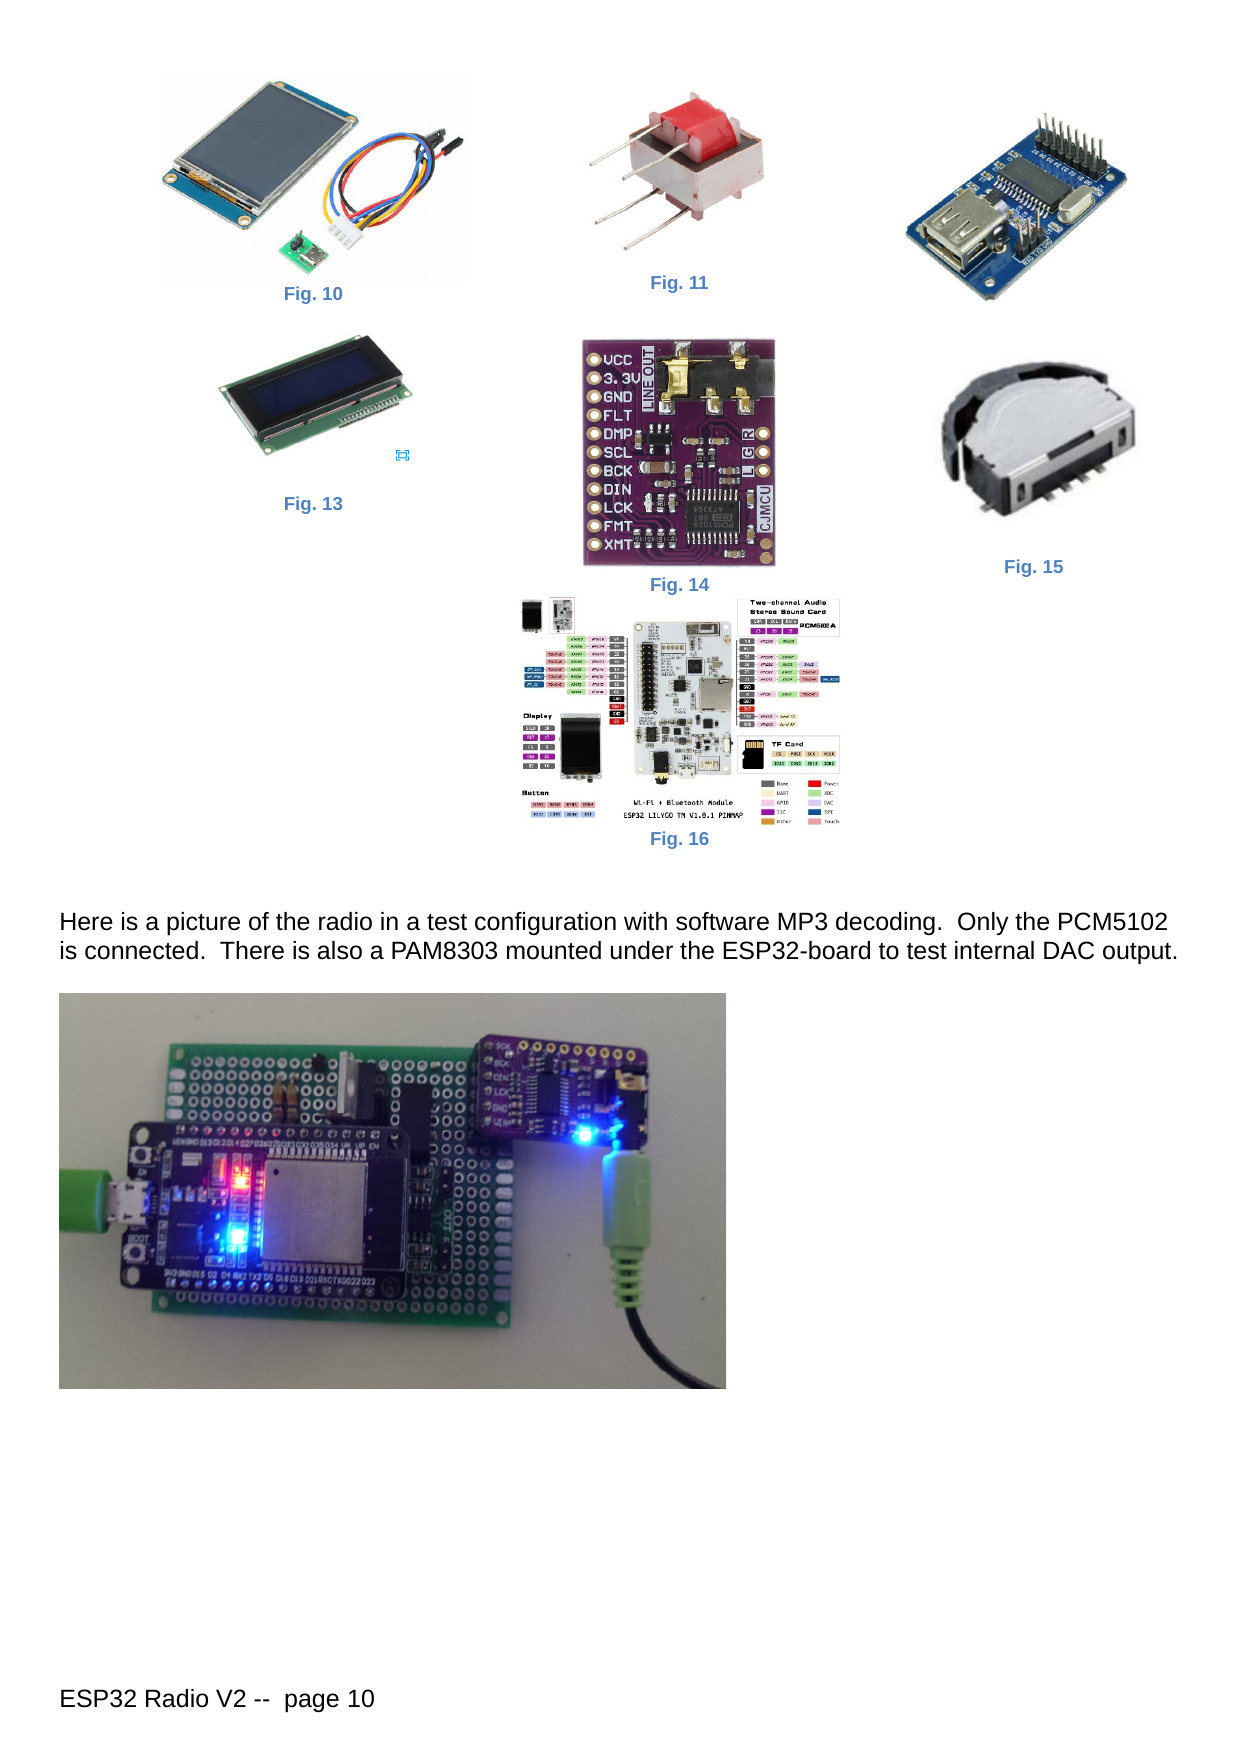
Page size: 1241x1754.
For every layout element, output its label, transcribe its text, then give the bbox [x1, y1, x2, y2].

table_cell [123, 595, 503, 850]
table_cell Fig. 10 [123, 75, 503, 333]
table_cell [855, 75, 1212, 333]
table_cell Fig. 11 [504, 75, 855, 333]
table_cell Fig. 15 [855, 333, 1212, 595]
table_cell Fig. 13 [123, 333, 503, 595]
table_cell [855, 595, 1212, 850]
text Here is a picture of the radio in a test configuration with software MP3 decoding. Only the PCM5102 is connected. There is also a PAM8303 mounted under the ESP32-board to test internal DAC output. [59, 907, 1181, 965]
table_cell Fig. 14 [504, 333, 855, 595]
table_cell Fig. 16 [504, 595, 855, 850]
